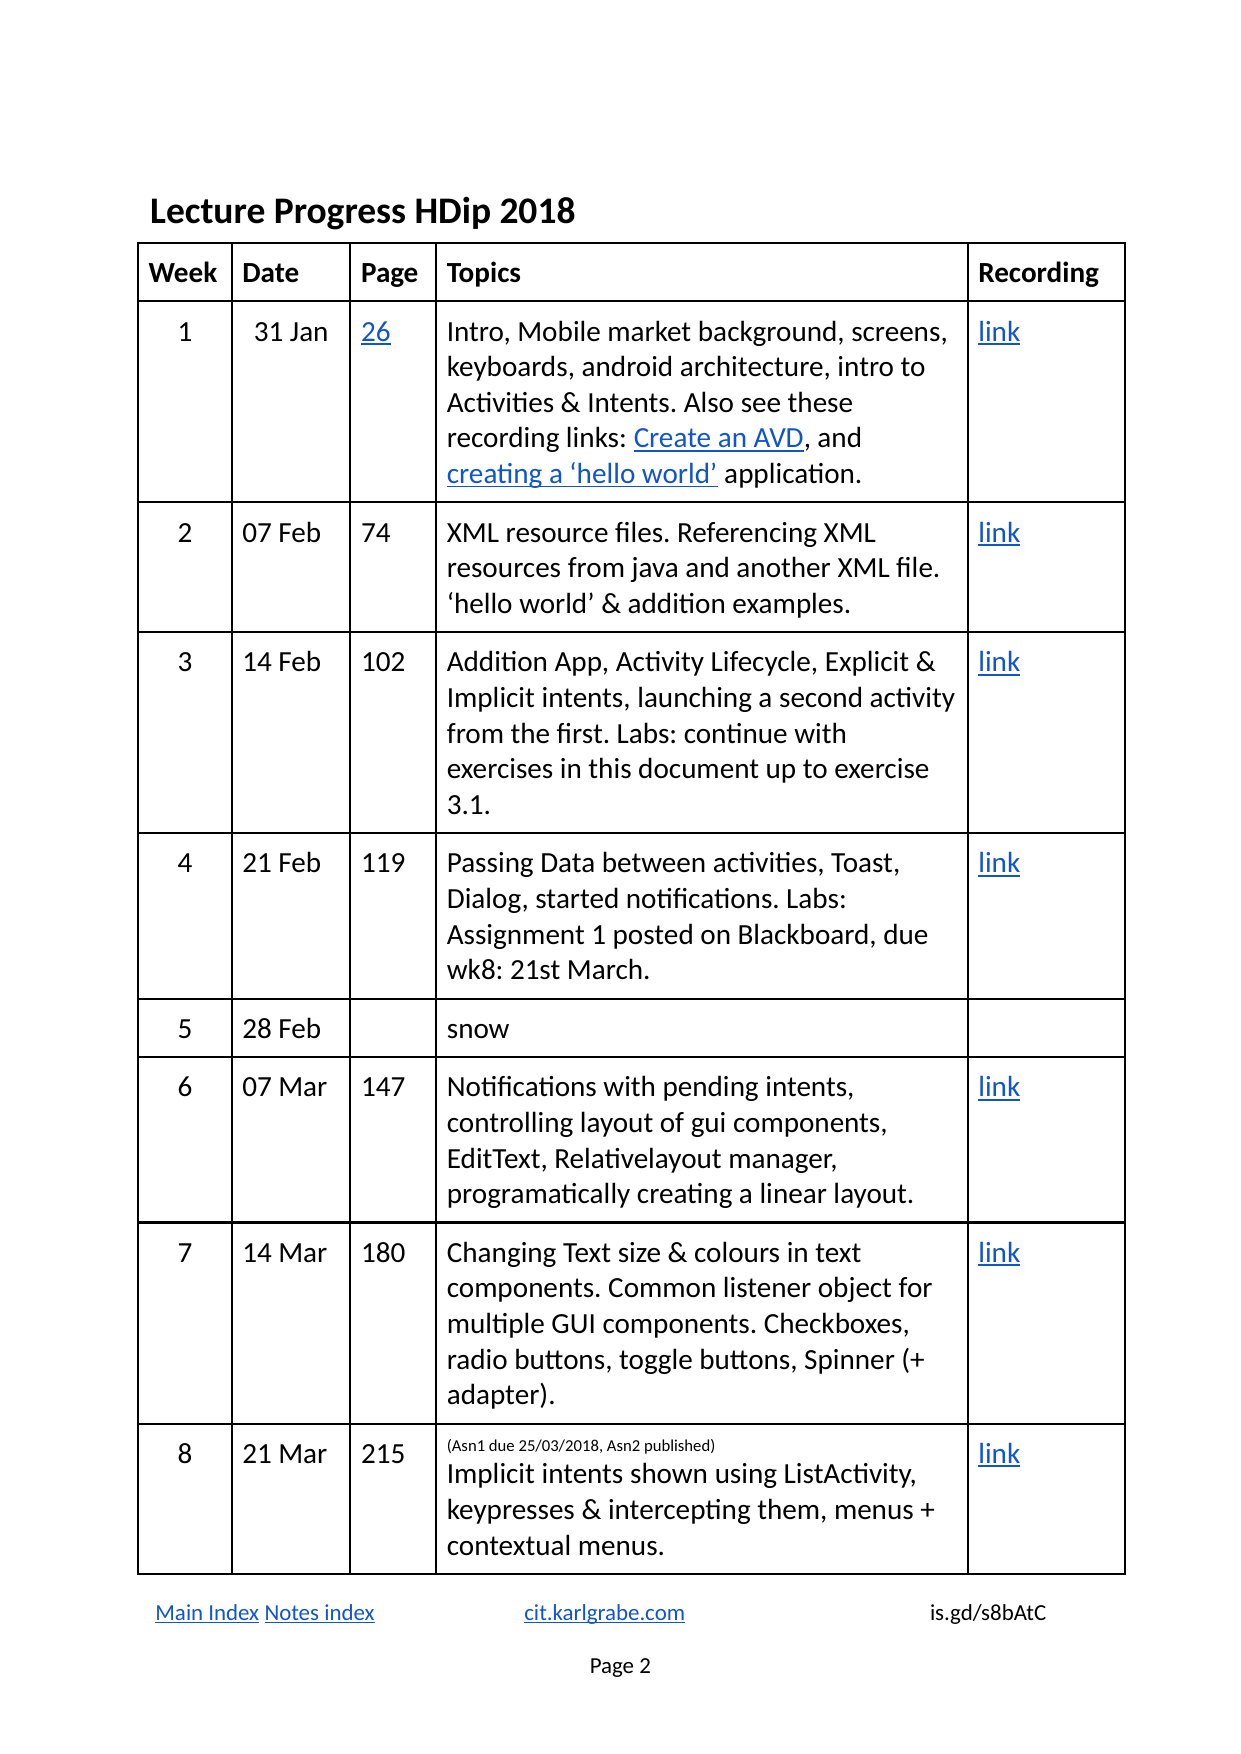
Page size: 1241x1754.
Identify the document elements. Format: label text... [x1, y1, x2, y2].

table_cell link [969, 1425, 1124, 1573]
table_cell [969, 1000, 1124, 1056]
subtitle Lecture Progress HDip 2018 [150, 187, 1090, 233]
table_cell link [969, 503, 1124, 631]
table_header Page [351, 244, 435, 300]
table_cell 28 Feb [233, 1000, 349, 1056]
table_cell 215 [351, 1425, 435, 1573]
table_cell 1 [139, 302, 231, 501]
table_cell Addition App, Activity Lifecycle, Explicit & Implicit intents, launching a second activity from the first. Labs: continue with exercises in this document up to exercise 3.1. [437, 633, 967, 832]
table_cell 21 Mar [233, 1425, 349, 1573]
table_cell 14 Feb [233, 633, 349, 832]
table_cell 31 Jan [233, 302, 349, 501]
table_cell link [969, 633, 1124, 832]
table_cell (Asn1 due 25/03/2018, Asn2 published) Implicit intents shown using ListActivity, keypresses & intercepting them, menus + contextual menus. [437, 1425, 967, 1573]
table_cell 14 Mar [233, 1224, 349, 1422]
table_cell 3 [139, 633, 231, 832]
table_cell XML resource files. Referencing XML resources from java and another XML file. ‘hello world’ & addition examples. [437, 503, 967, 631]
table_cell link [969, 1224, 1124, 1422]
table_cell 4 [139, 834, 231, 997]
table_header Topics [437, 244, 967, 300]
table_cell 6 [139, 1058, 231, 1221]
table_cell 147 [351, 1058, 435, 1221]
table_cell 119 [351, 834, 435, 997]
table_cell 8 [139, 1425, 231, 1573]
table_cell snow [437, 1000, 967, 1056]
table_cell link [969, 1058, 1124, 1221]
table_cell 07 Mar [233, 1058, 349, 1221]
table_cell Notifications with pending intents, controlling layout of gui components, EditText, Relativelayout manager, programatically creating a linear layout. [437, 1058, 967, 1221]
table_cell Passing Data between activities, Toast, Dialog, started notifications. Labs: Assignment 1 posted on Blackboard, due wk8: 21st March. [437, 834, 967, 997]
table_cell 180 [351, 1224, 435, 1422]
table_cell 7 [139, 1224, 231, 1422]
table_header Date [233, 244, 349, 300]
table_cell 102 [351, 633, 435, 832]
table_cell 74 [351, 503, 435, 631]
table_cell 21 Feb [233, 834, 349, 997]
table_cell 2 [139, 503, 231, 631]
table_cell 26 [351, 302, 435, 501]
table_cell Intro, Mobile market background, screens, keyboards, android architecture, intro to Activities & Intents. Also see these recording links: Create an AVD, and creating a ‘hello world’ application. [437, 302, 967, 501]
table_header Week [139, 244, 231, 300]
table_cell link [969, 302, 1124, 501]
table_cell Changing Text size & colours in text components. Common listener object for multiple GUI components. Checkboxes, radio buttons, toggle buttons, Spinner (+ adapter). [437, 1224, 967, 1422]
table_cell [351, 1000, 435, 1056]
table_cell 5 [139, 1000, 231, 1056]
table_cell link [969, 834, 1124, 997]
table_cell 07 Feb [233, 503, 349, 631]
table_header Recording [969, 244, 1124, 300]
